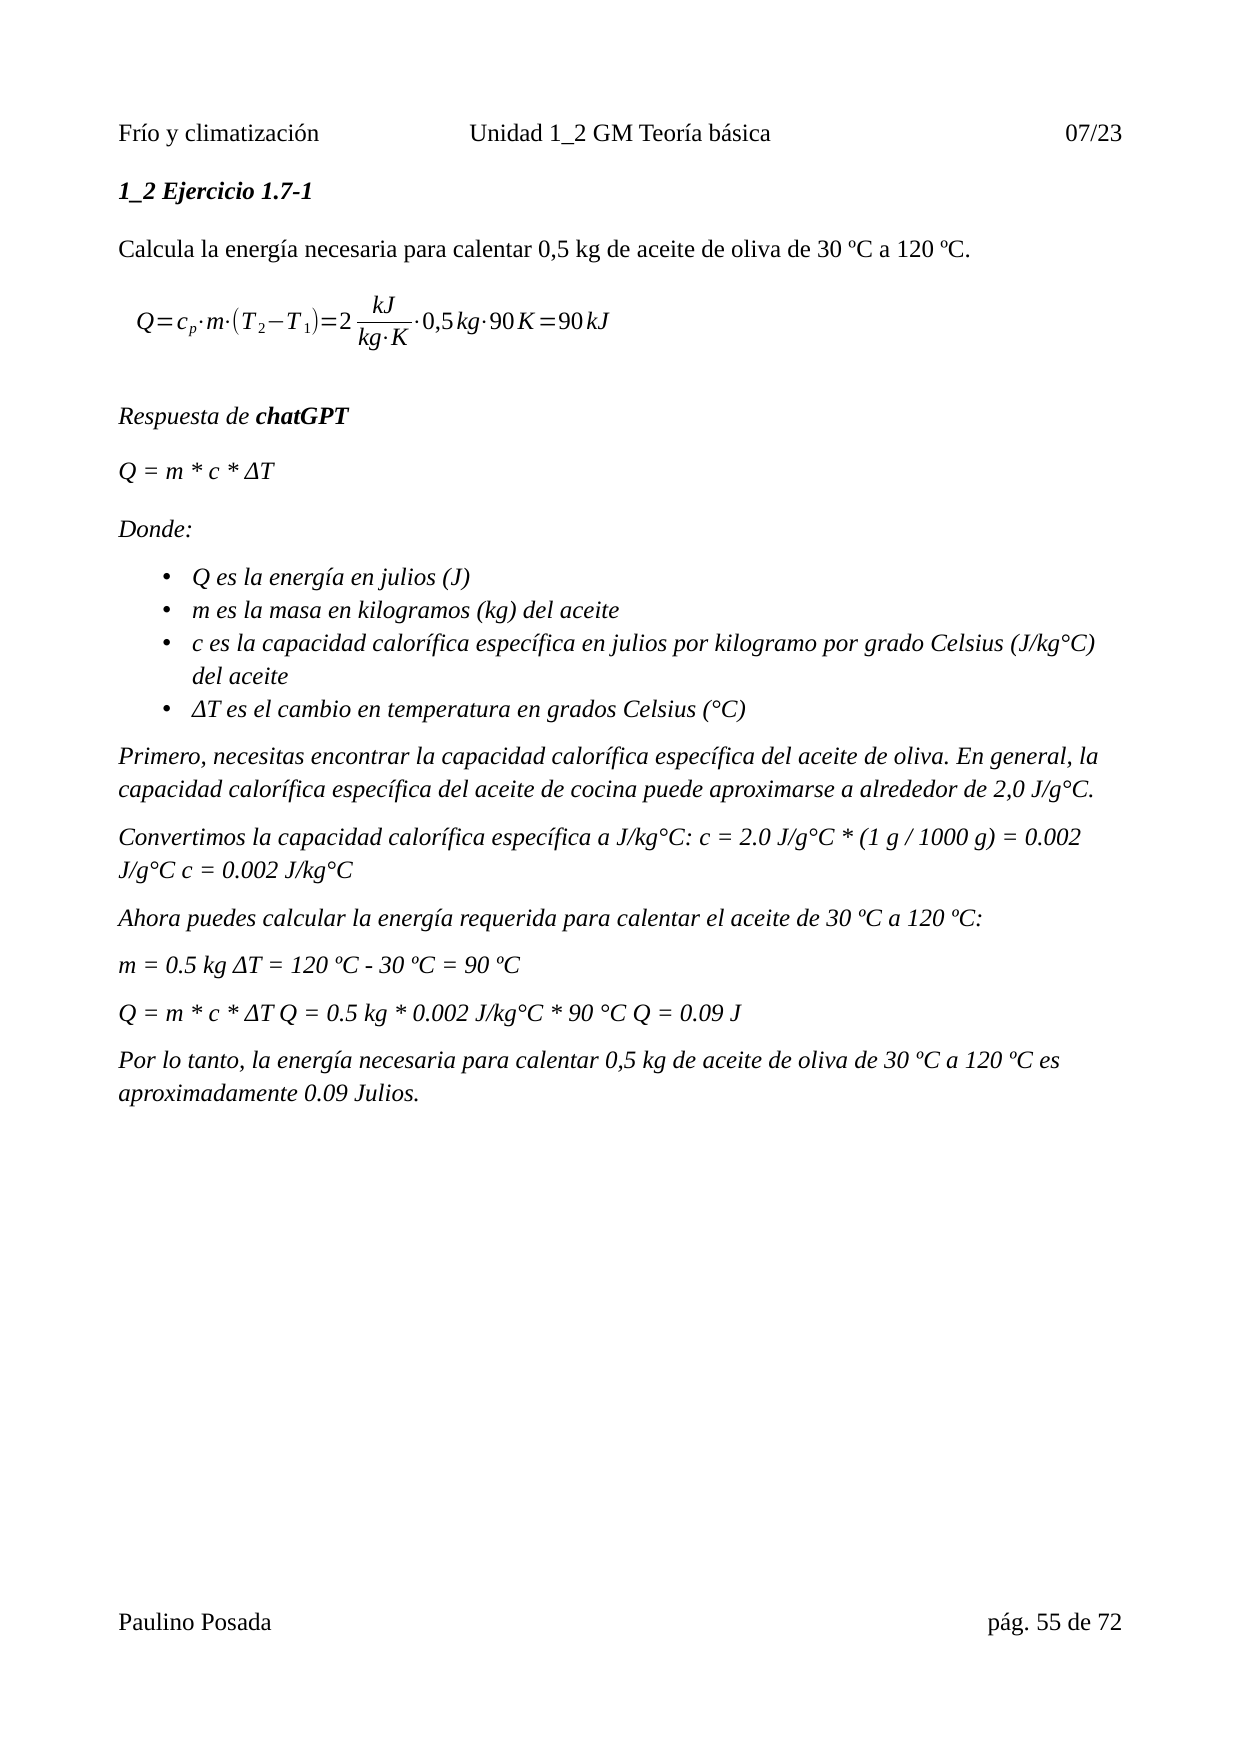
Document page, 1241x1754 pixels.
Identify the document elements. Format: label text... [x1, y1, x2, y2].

text Primero, necesitas encontrar la capacidad calorífica específica del aceite de oliva. En general, la capacidad calorífica específica del aceite de cocina puede aproximarse a alrededor de 2,0 J/g°C. [118, 741, 1122, 803]
text m = 0.5 kg ΔT = 120 ºC - 30 ºC = 90 ºC [118, 950, 1122, 979]
text 1_2 Ejercicio 1.7-1 [118, 176, 1122, 205]
list m es la masa en kilogramos (kg) del aceite [162, 595, 1122, 623]
list c es la capacidad calorífica específica en julios por kilogramo por grado Celsius (J/kg°C) del aceite [162, 628, 1122, 689]
text Q = m * c * ΔT Q = 0.5 kg * 0.002 J/kg°C * 90 °C Q = 0.09 J [118, 998, 1122, 1027]
text Respuesta de chatGPT [118, 401, 1122, 429]
text Donde: [118, 514, 1122, 543]
list ΔT es el cambio en temperatura en grados Celsius (°C) [162, 694, 1122, 722]
text Por lo tanto, la energía necesaria para calentar 0,5 kg de aceite de oliva de 30 ºC a 120 ºC es aproximadamente 0.09 Julios. [118, 1045, 1122, 1107]
text Convertimos la capacidad calorífica específica a J/kg°C: c = 2.0 J/g°C * (1 g / 1000 g) = 0.002 J/g°C c = 0.002 J/kg°C [118, 822, 1122, 884]
text Q = m * c * ΔT [118, 456, 1122, 485]
list Q es la energía en julios (J) [162, 562, 1122, 590]
text Calcula la energía necesaria para calentar 0,5 kg de aceite de oliva de 30 ºC a 120 ºC. [118, 234, 1122, 263]
text Ahora puedes calcular la energía requerida para calentar el aceite de 30 ºC a 120 ºC: [118, 903, 1122, 931]
